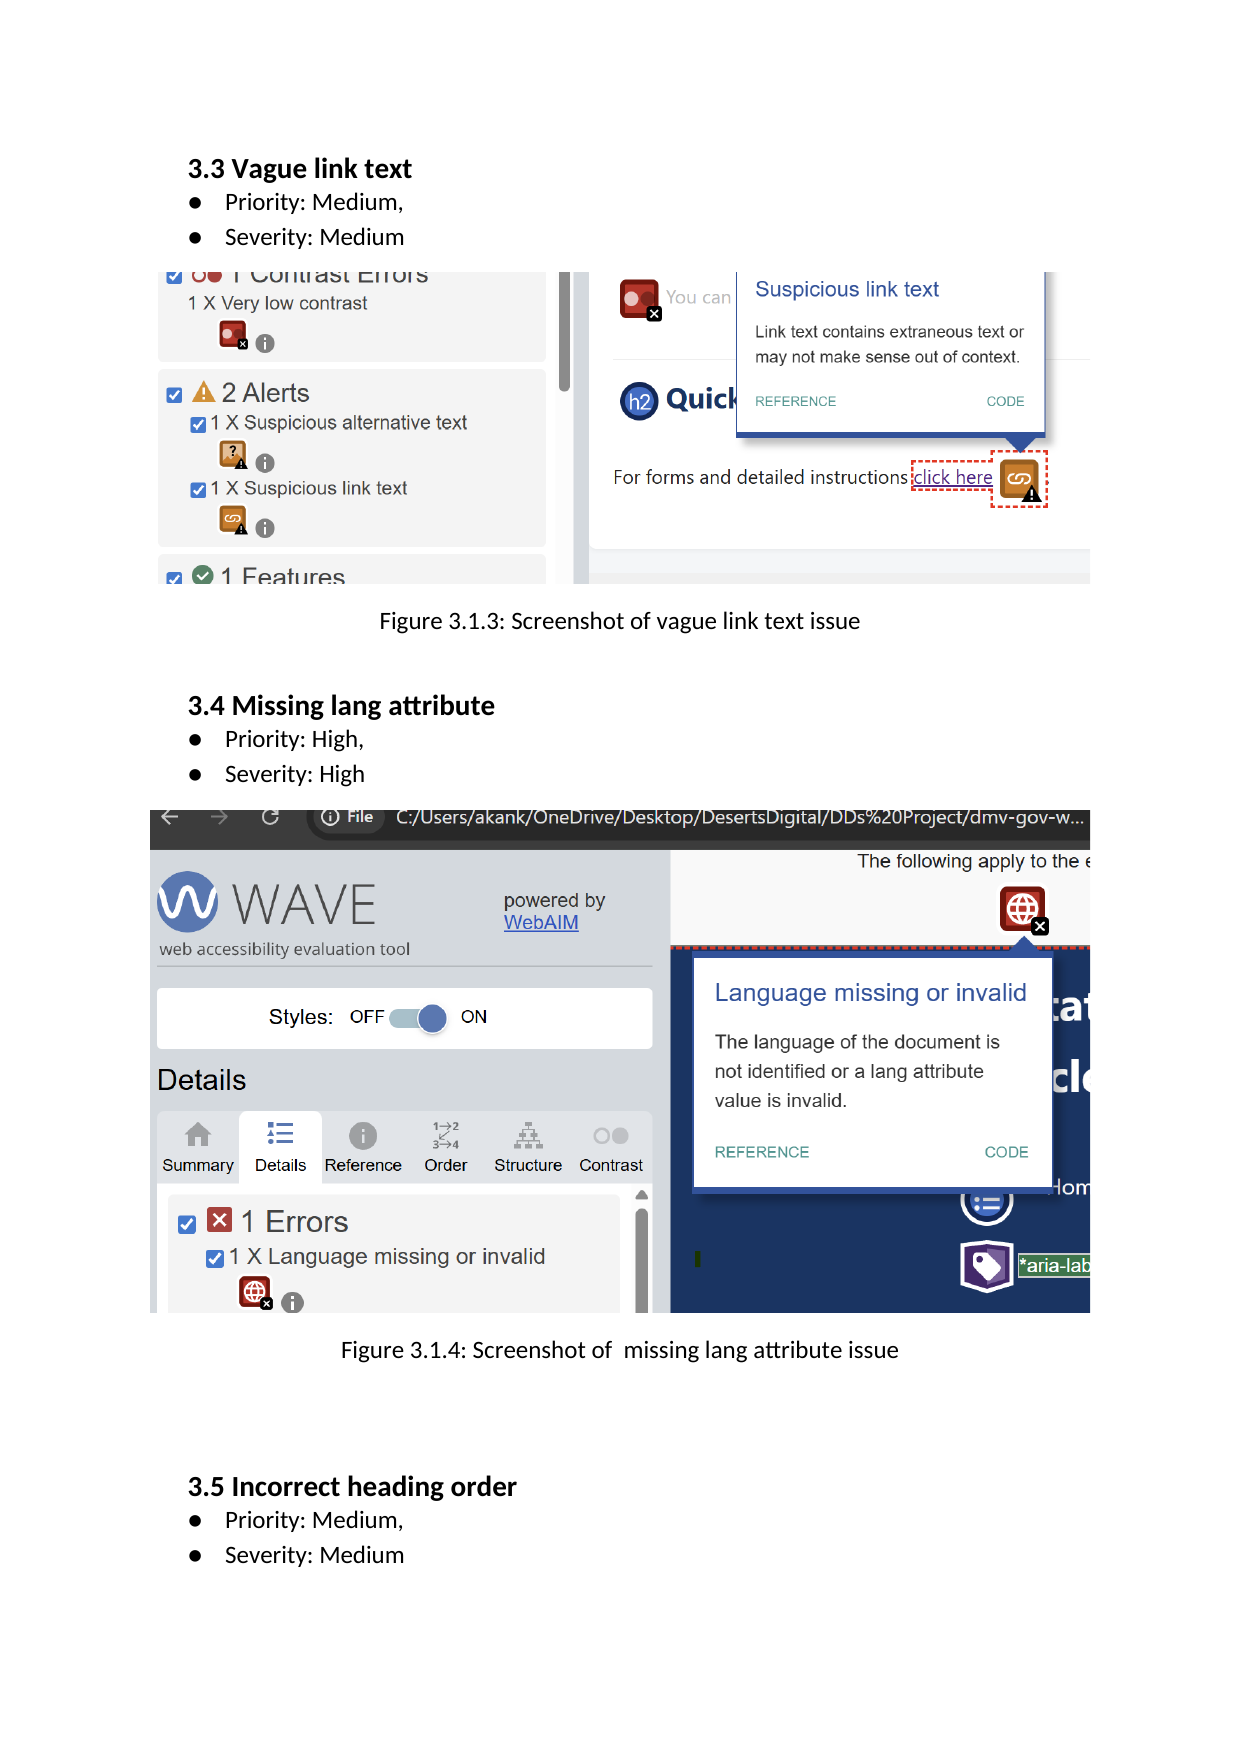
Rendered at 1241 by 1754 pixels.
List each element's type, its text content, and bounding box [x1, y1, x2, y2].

subtitle 3.5 Incorrect heading order [187, 1468, 1090, 1504]
list Severity: Medium [187, 1539, 1090, 1570]
picture [150, 272, 1091, 584]
list Severity: Medium [187, 221, 1090, 251]
list Priority: Medium, [187, 1504, 1090, 1534]
subtitle Figure 3.1.3: Screenshot of vague link text issue [150, 605, 1090, 635]
picture [150, 810, 1091, 1313]
list Severity: High [187, 758, 1090, 789]
list Priority: Medium, [187, 186, 1090, 216]
list Priority: High, [187, 723, 1090, 753]
subtitle 3.3 Vague link text [187, 150, 1090, 186]
subtitle 3.4 Missing lang attribute [187, 687, 1090, 723]
subtitle Figure 3.1.4: Screenshot of missing lang attribute issue [150, 1334, 1090, 1364]
